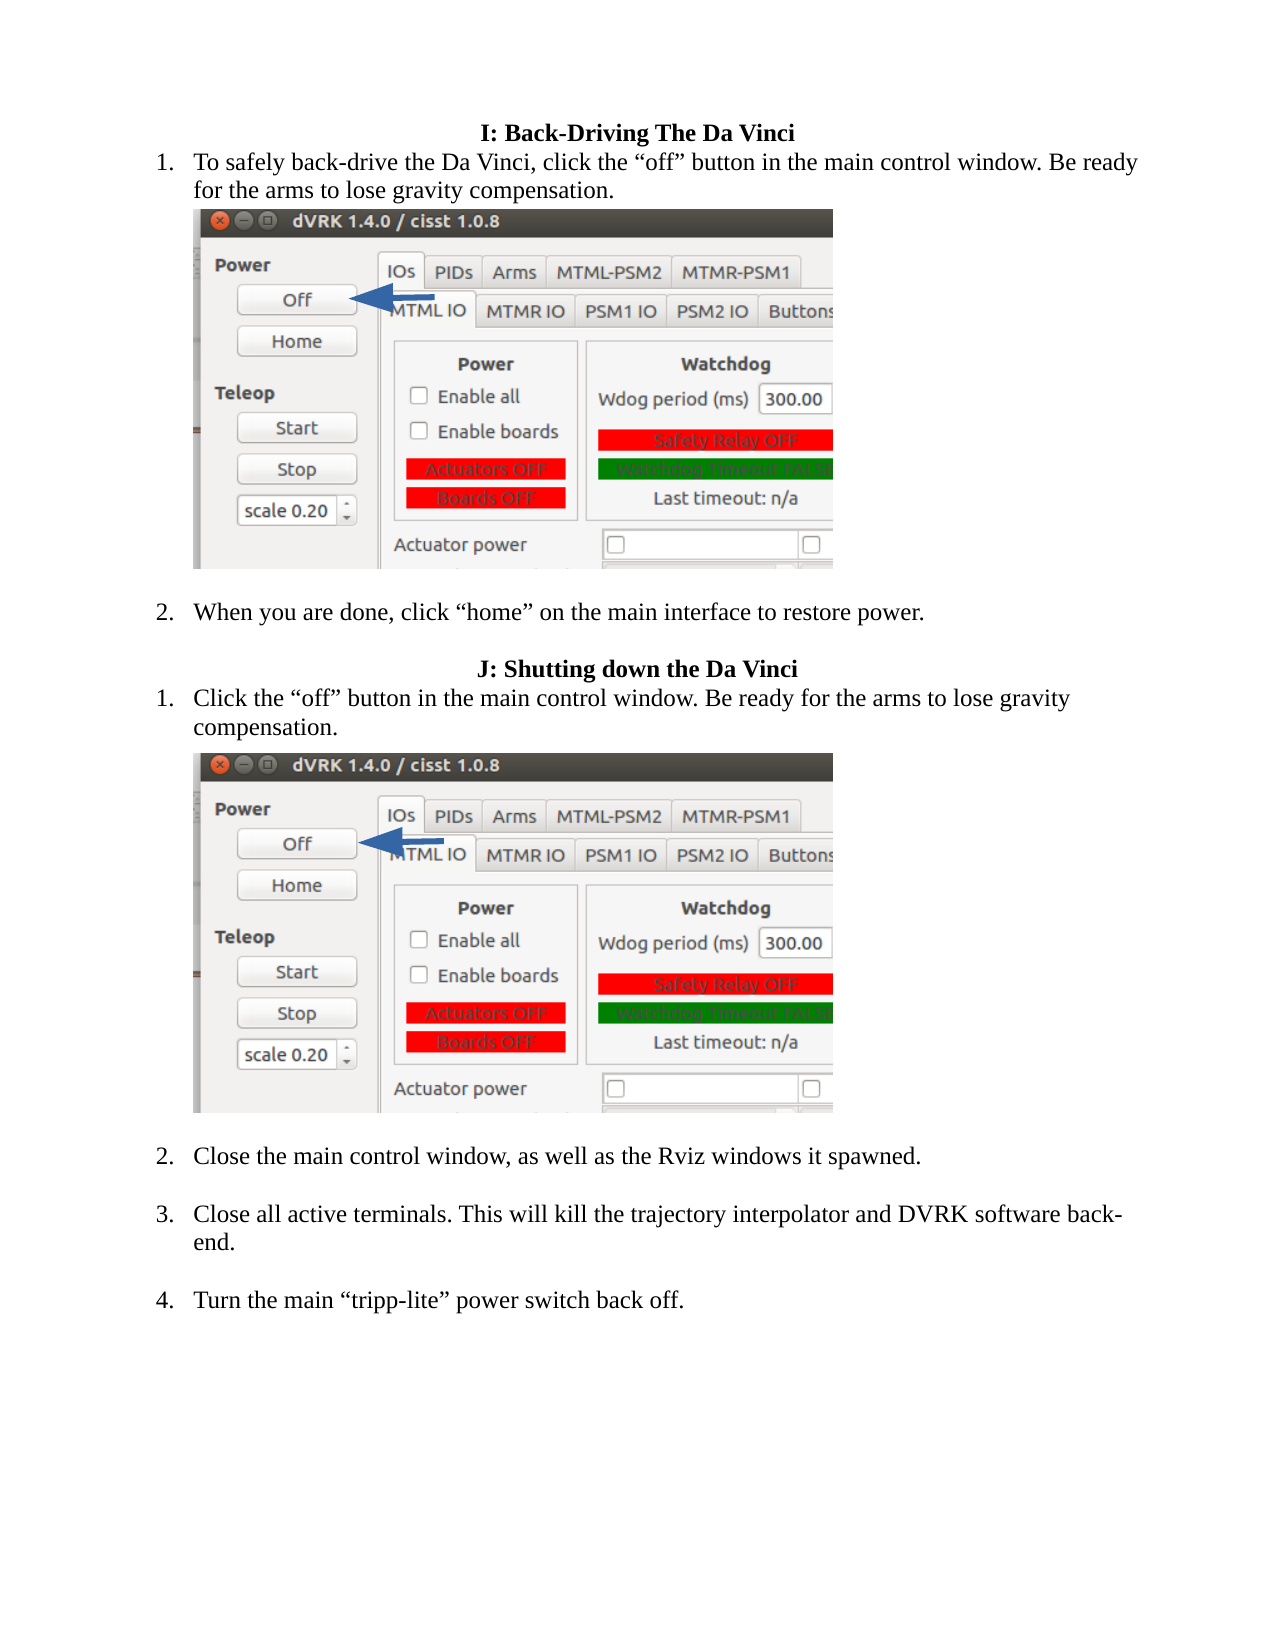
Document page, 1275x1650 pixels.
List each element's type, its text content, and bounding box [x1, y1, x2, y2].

picture [193, 753, 320, 876]
list When you are done, click “home” on the main interface to restore power. [156, 597, 1157, 626]
text I: Back-Driving The Da Vinci [118, 118, 1157, 147]
list Click the “off” button in the main control window. Be ready for the arms to lose gravity compensation. [156, 683, 1157, 741]
list Turn the main “tripp-lite” power switch back off. [156, 1285, 1157, 1314]
list To safely back-drive the Da Vinci, click the “off” button in the main control window. Be ready for the arms to lose gravity compensation. [156, 147, 1157, 204]
list Close all active terminals. This will kill the trajectory interpolator and DVRK software back-end. [156, 1199, 1157, 1256]
picture [193, 209, 320, 332]
list Close the main control window, as well as the Rviz windows it spawned. [156, 1141, 1157, 1170]
text J: Shutting down the Da Vinci [118, 654, 1157, 683]
